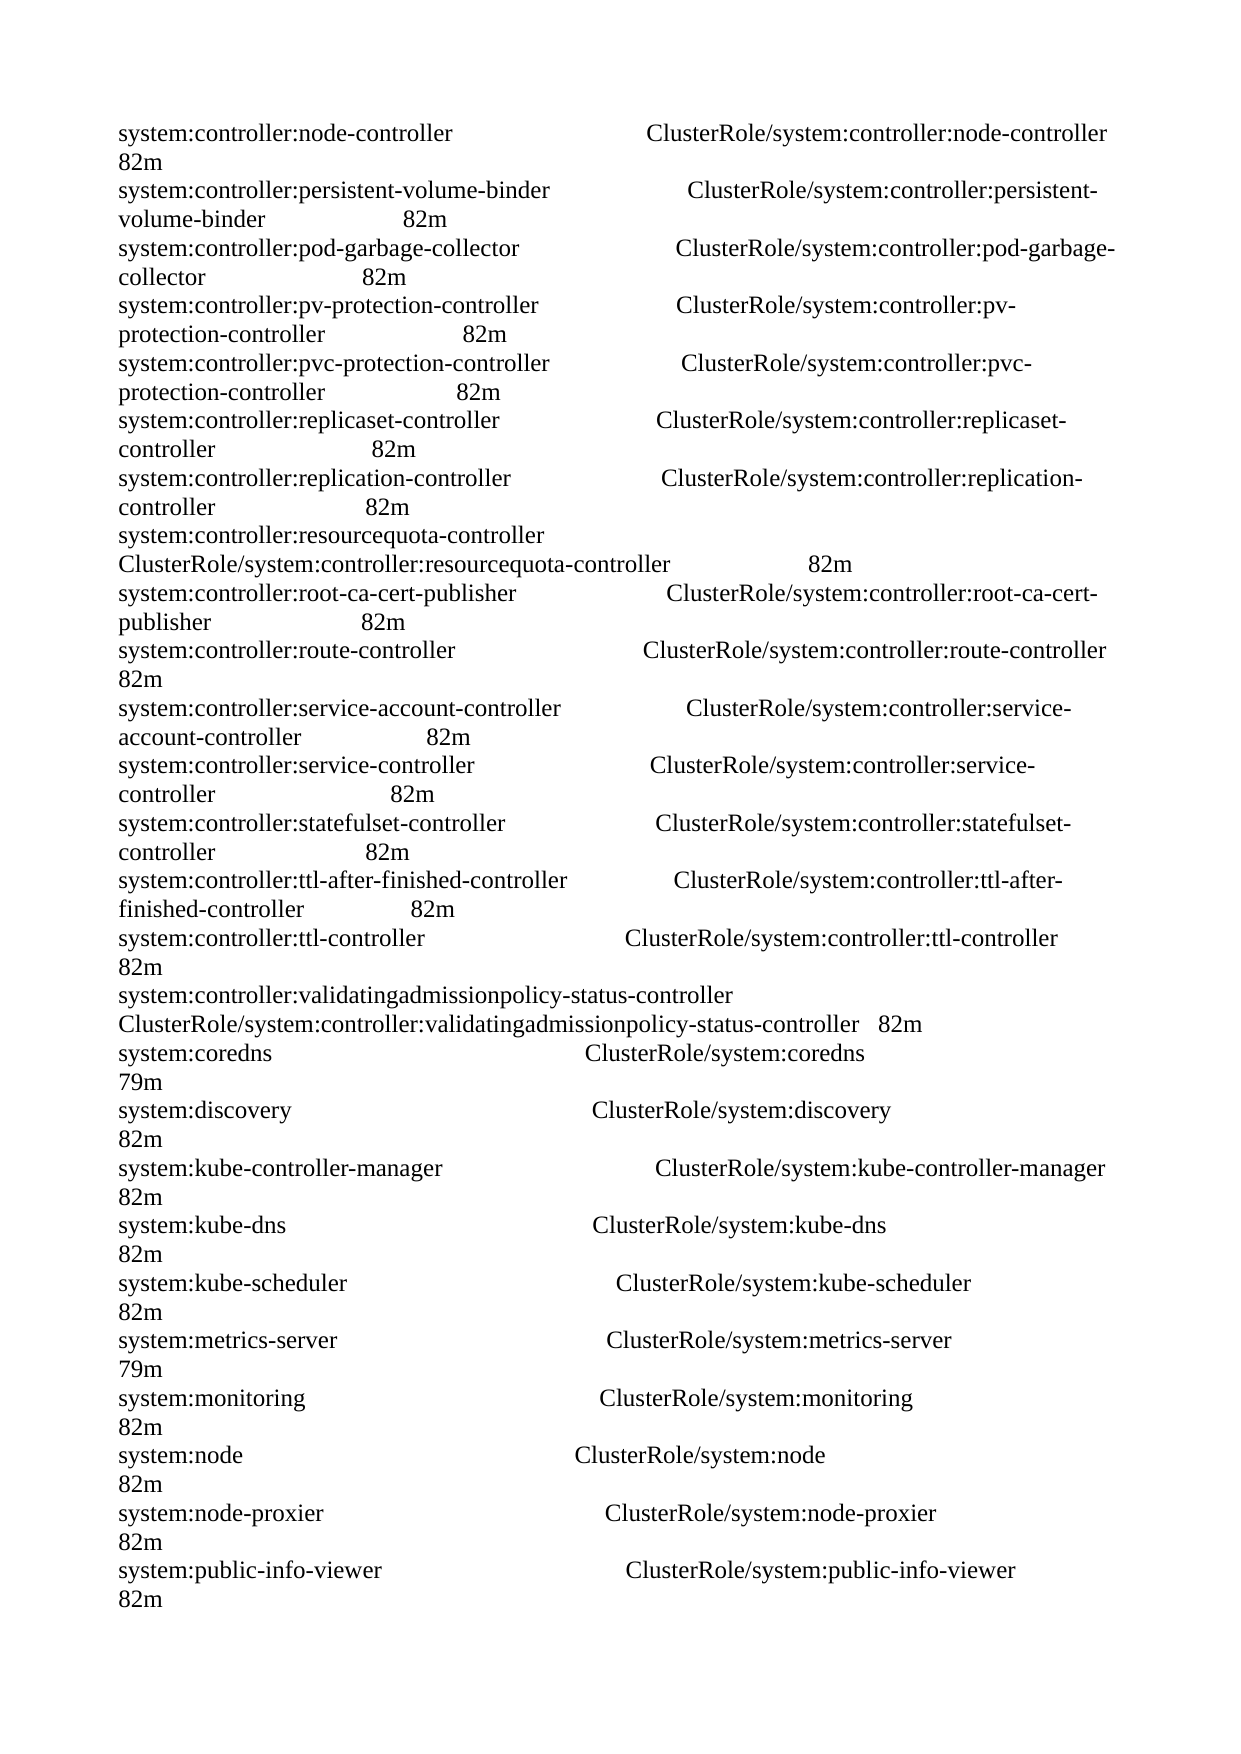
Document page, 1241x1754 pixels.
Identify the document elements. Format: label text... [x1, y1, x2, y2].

text system:kube-scheduler ClusterRole/system:kube-scheduler 82m [118, 1268, 1122, 1326]
text system:controller:resourcequota-controller ClusterRole/system:controller:resourcequota-controller 82m [118, 521, 1122, 578]
text system:kube-dns ClusterRole/system:kube-dns 82m [118, 1211, 1122, 1268]
text system:controller:root-ca-cert-publisher ClusterRole/system:controller:root-ca-cert-publisher 82m [118, 578, 1122, 636]
text system:node ClusterRole/system:node 82m [118, 1441, 1122, 1498]
text system:controller:service-account-controller ClusterRole/system:controller:service-account-controller 82m [118, 693, 1122, 751]
text system:controller:pod-garbage-collector ClusterRole/system:controller:pod-garbage-collector 82m [118, 233, 1122, 291]
text system:node-proxier ClusterRole/system:node-proxier 82m [118, 1498, 1122, 1556]
text system:kube-controller-manager ClusterRole/system:kube-controller-manager 82m [118, 1153, 1122, 1211]
text system:coredns ClusterRole/system:coredns 79m [118, 1038, 1122, 1096]
text system:controller:pvc-protection-controller ClusterRole/system:controller:pvc-protection-controller 82m [118, 348, 1122, 406]
text system:metrics-server ClusterRole/system:metrics-server 79m [118, 1326, 1122, 1383]
text system:controller:pv-protection-controller ClusterRole/system:controller:pv-protection-controller 82m [118, 291, 1122, 348]
text system:controller:validatingadmissionpolicy-status-controller ClusterRole/system:controller:validatingadmissionpolicy-status-controller 82m [118, 981, 1122, 1038]
text system:controller:service-controller ClusterRole/system:controller:service-controller 82m [118, 751, 1122, 808]
text system:controller:node-controller ClusterRole/system:controller:node-controller 82m [118, 118, 1122, 176]
text system:controller:statefulset-controller ClusterRole/system:controller:statefulset-controller 82m [118, 808, 1122, 866]
text system:controller:ttl-after-finished-controller ClusterRole/system:controller:ttl-after-finished-controller 82m [118, 866, 1122, 923]
text system:discovery ClusterRole/system:discovery 82m [118, 1096, 1122, 1153]
text system:controller:persistent-volume-binder ClusterRole/system:controller:persistent-volume-binder 82m [118, 176, 1122, 233]
text system:controller:ttl-controller ClusterRole/system:controller:ttl-controller 82m [118, 923, 1122, 981]
text system:controller:replication-controller ClusterRole/system:controller:replication-controller 82m [118, 463, 1122, 521]
text system:public-info-viewer ClusterRole/system:public-info-viewer 82m [118, 1556, 1122, 1613]
text system:controller:replicaset-controller ClusterRole/system:controller:replicaset-controller 82m [118, 406, 1122, 463]
text system:monitoring ClusterRole/system:monitoring 82m [118, 1383, 1122, 1441]
text system:controller:route-controller ClusterRole/system:controller:route-controller 82m [118, 636, 1122, 693]
